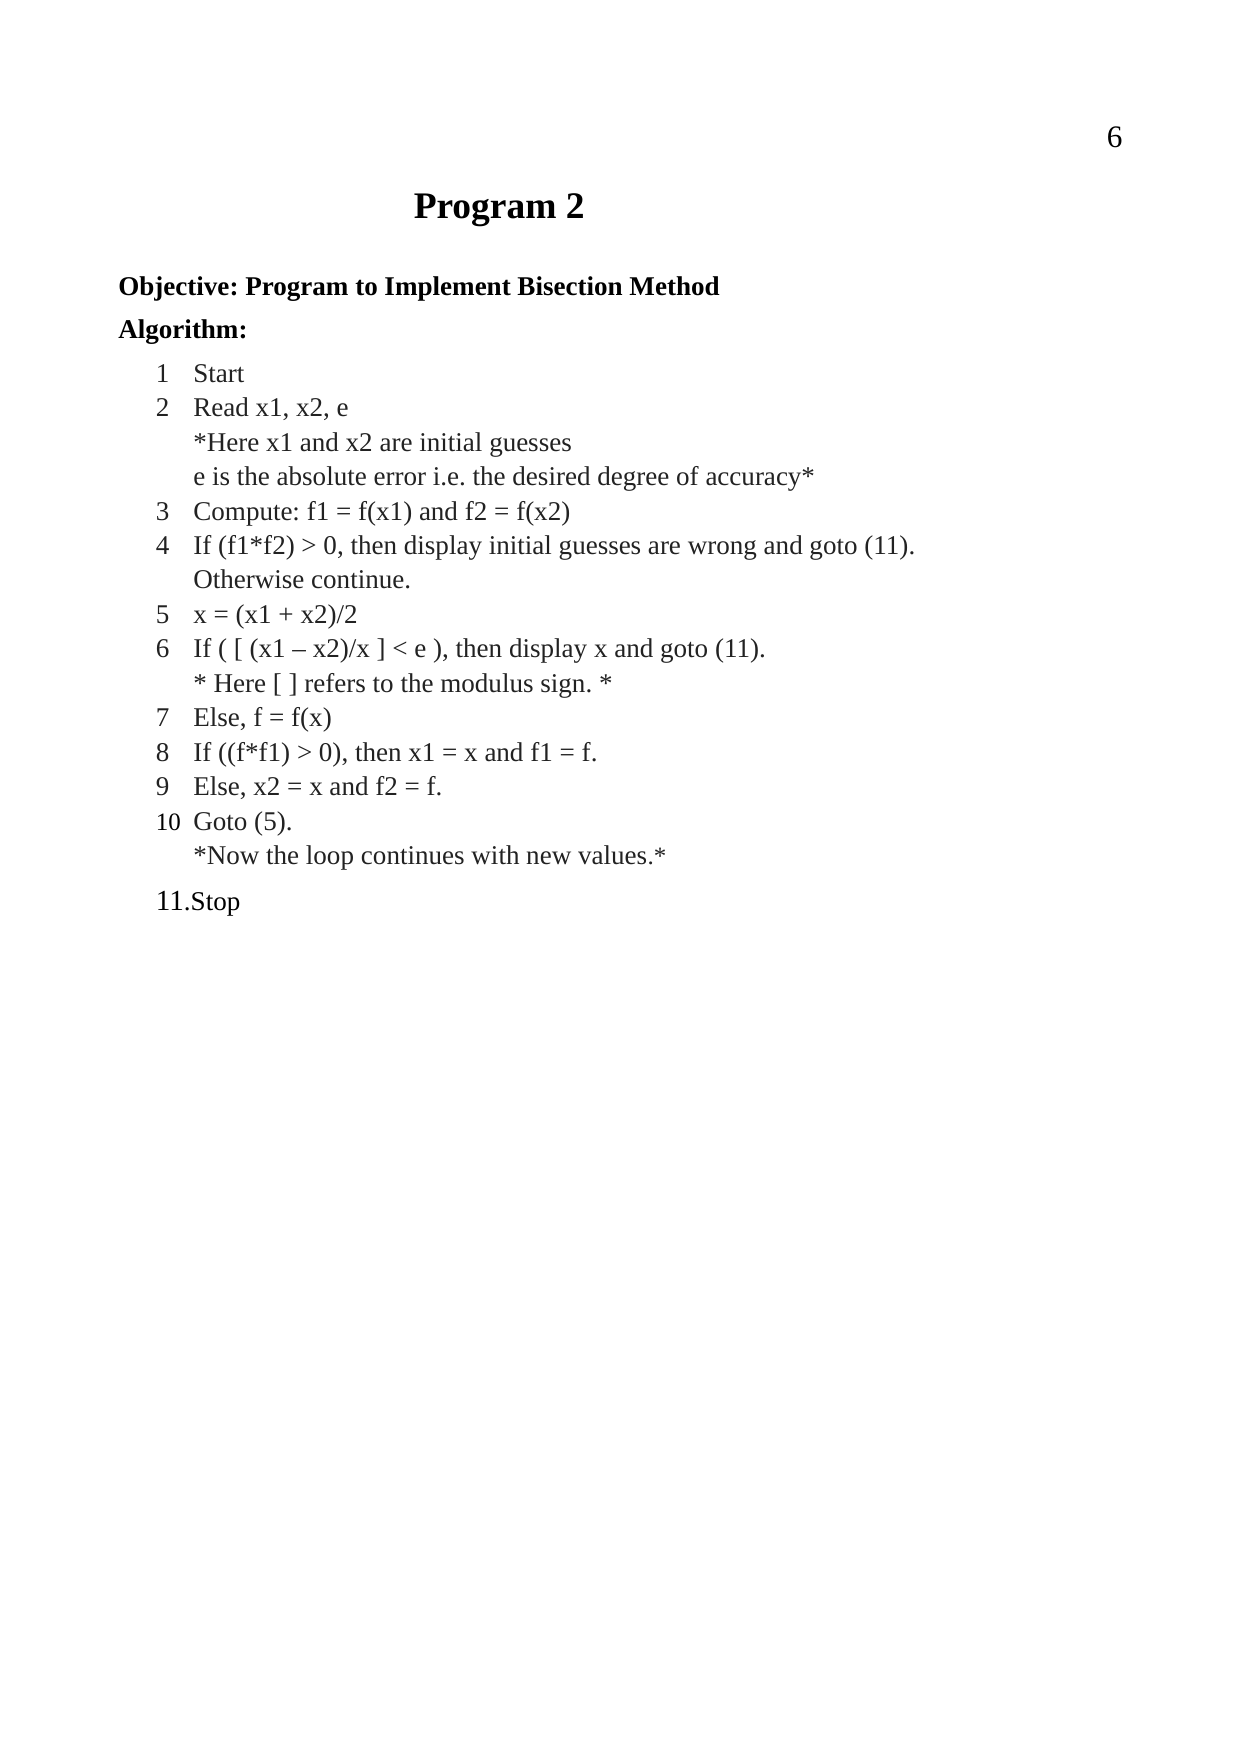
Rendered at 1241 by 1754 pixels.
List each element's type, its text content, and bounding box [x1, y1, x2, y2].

list Compute: f1 = f(x1) and f2 = f(x2) [156, 494, 978, 526]
list Start [156, 357, 978, 388]
text Objective: Program to Implement Bisection Method [118, 270, 978, 301]
list Else, x2 = x and f2 = f. [156, 770, 978, 802]
list Goto (5). *Now the loop continues with new values.* [156, 805, 978, 871]
list x = (x1 + x2)/2 [156, 598, 978, 629]
list Read x1, x2, e *Here x1 and x2 are initial guesses e is the absolute error i.e. the desired degree of accuracy* [156, 391, 978, 491]
list If ( [ (x1 – x2)/x ] < e ), then display x and goto (11). * Here [ ] refers to the modulus sign. * [156, 632, 978, 698]
text Algorithm: [118, 313, 978, 344]
list If (f1*f2) > 0, then display initial guesses are wrong and goto (11). Otherwise continue. [156, 529, 978, 595]
text 11.Stop [156, 883, 978, 916]
list If ((f*f1) > 0), then x1 = x and f1 = f. [156, 736, 978, 767]
list Else, f = f(x) [156, 701, 978, 733]
text Program 2 [118, 183, 880, 227]
